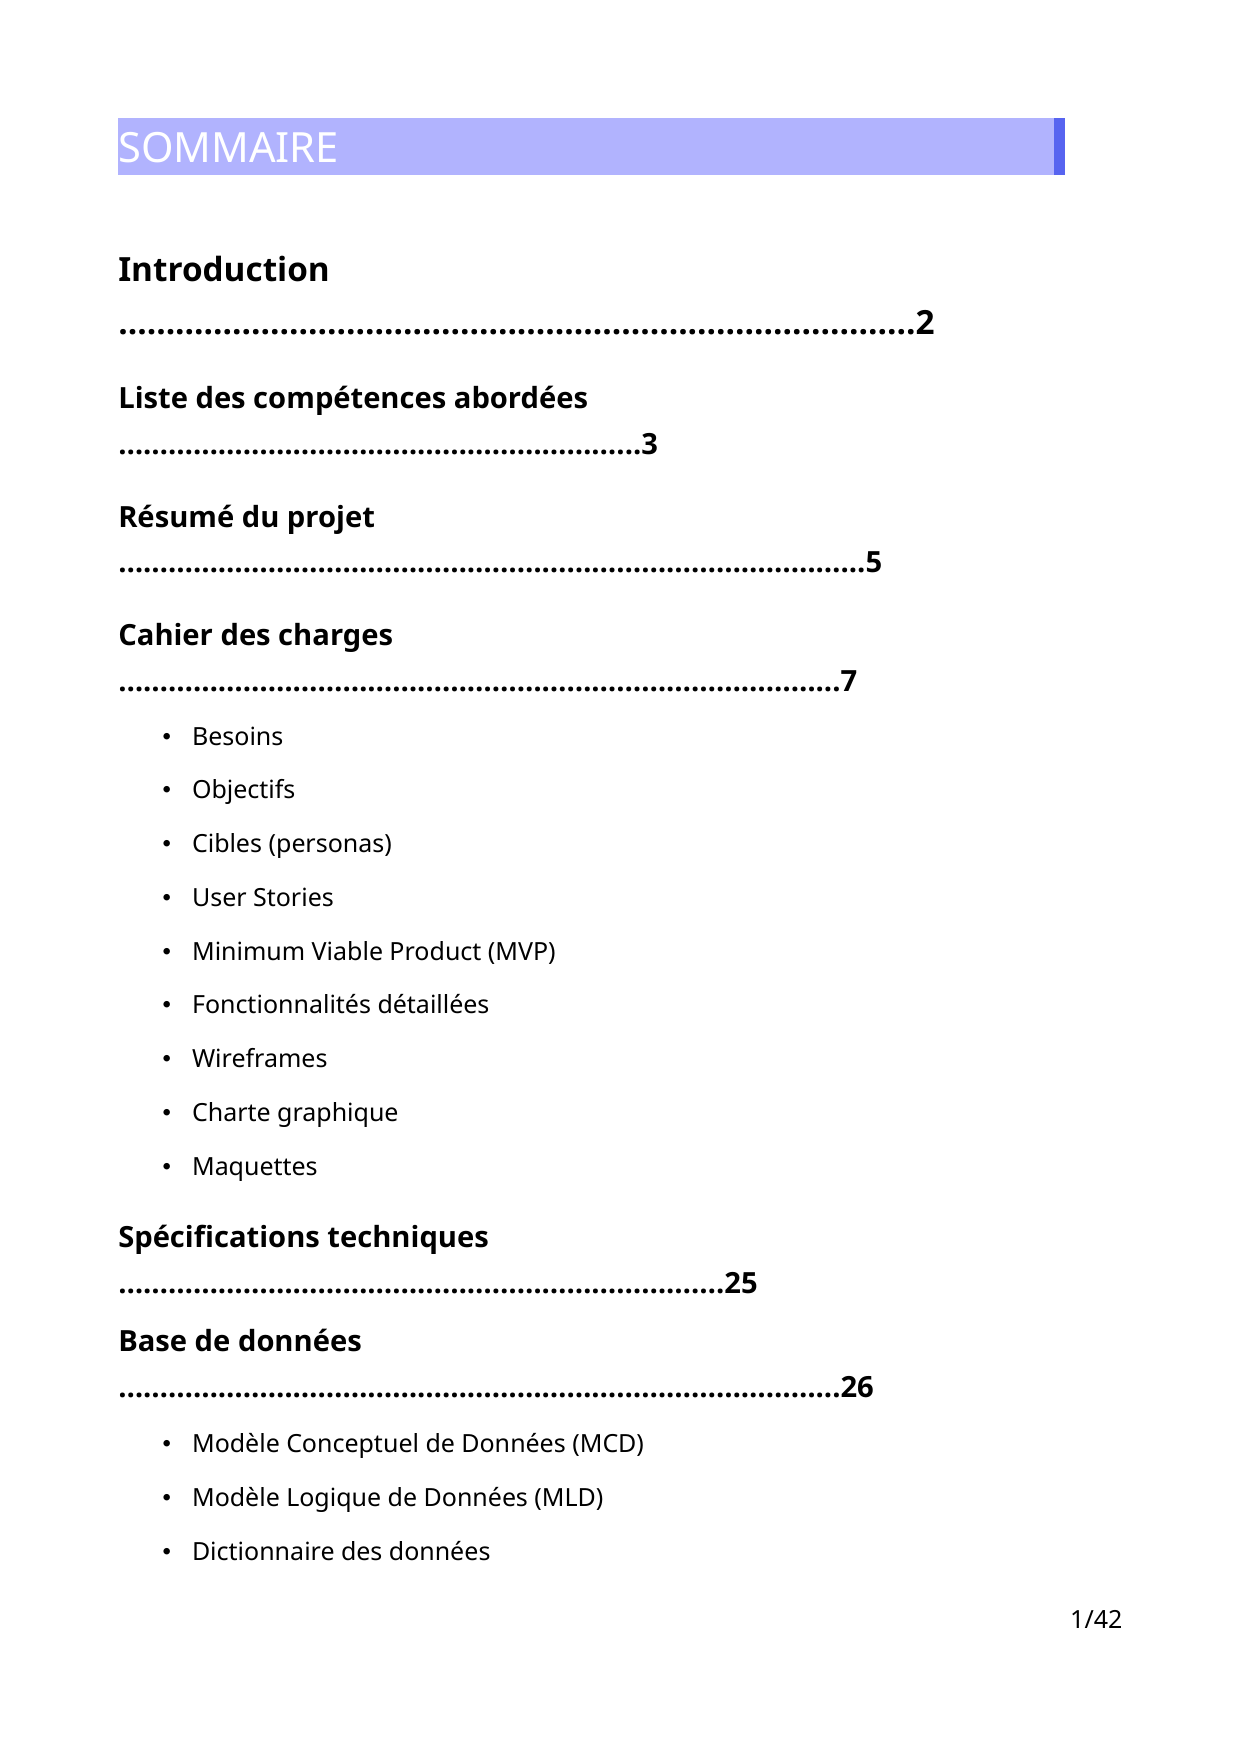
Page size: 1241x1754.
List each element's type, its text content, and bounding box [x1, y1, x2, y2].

subtitle Liste des compétences abordées ……………………………………………………...3 [118, 378, 1122, 463]
list Fonctionnalités détaillées [162, 987, 1122, 1021]
text SOMMAIRE [118, 118, 1122, 175]
list Charte graphique [162, 1094, 1122, 1128]
list Wireframes [162, 1041, 1122, 1075]
subtitle Cahier des charges …………………………………………………………………………...7 [118, 614, 1122, 700]
list User Stories [162, 879, 1122, 913]
list Besoins [162, 718, 1122, 752]
list Objectifs [162, 772, 1122, 806]
subtitle Résumé du projet ……………………………………………………………………………...5 [118, 496, 1122, 581]
subtitle Spécifications techniques ……………………………………………………………….25 [118, 1216, 1122, 1302]
list Cibles (personas) [162, 826, 1122, 860]
list Maquettes [162, 1148, 1122, 1182]
list Modèle Conceptuel de Données (MCD) [162, 1426, 1122, 1460]
list Modèle Logique de Données (MLD) [162, 1480, 1122, 1514]
subtitle Introduction …………………………………………………………………………2 [118, 246, 1122, 344]
text Base de données …………………………………………………………………………...26 [118, 1320, 1122, 1406]
list Dictionnaire des données [162, 1533, 1122, 1568]
list Minimum Viable Product (MVP) [162, 933, 1122, 967]
